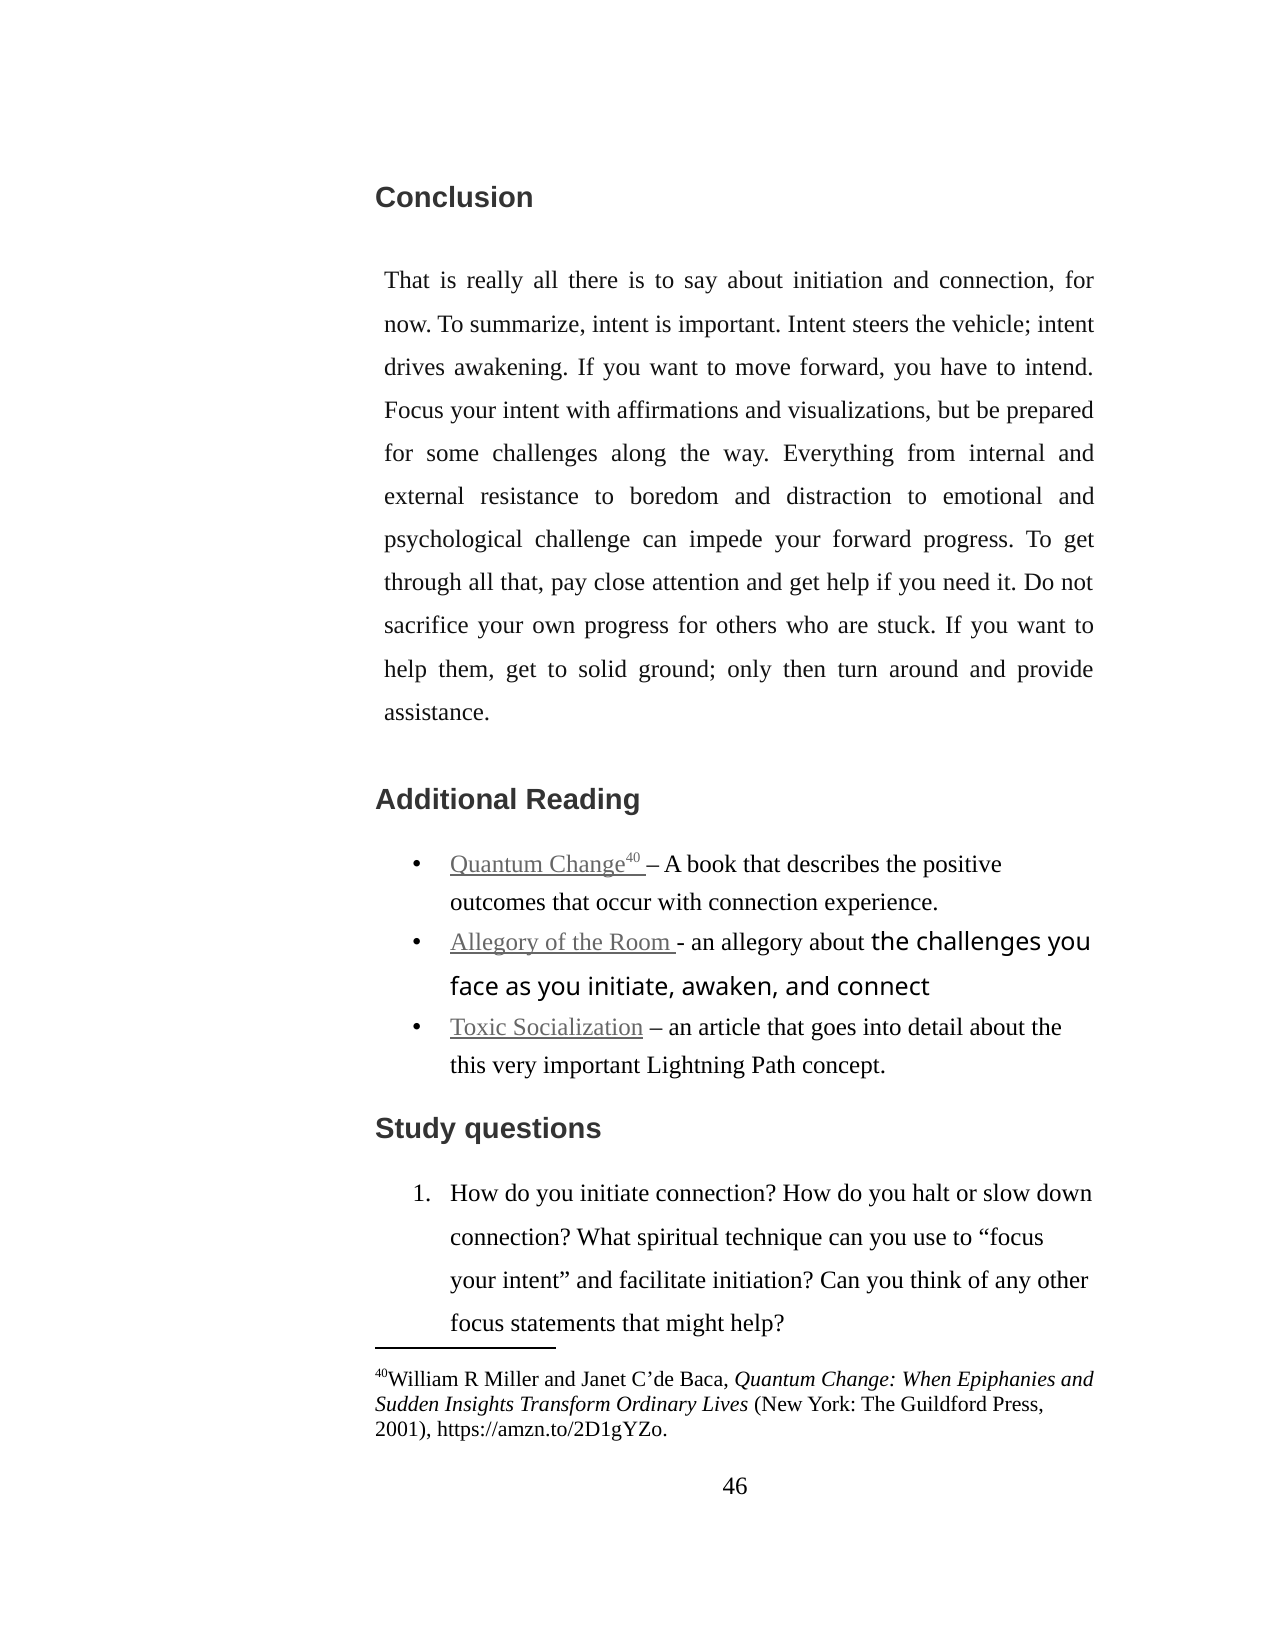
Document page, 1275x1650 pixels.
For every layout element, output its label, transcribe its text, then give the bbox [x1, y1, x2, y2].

subtitle Conclusion [375, 180, 1095, 213]
list How do you initiate connection? How do you halt or slow down connection? What spiritual technique can you use to “focus your intent” and facilitate initiation? Can you think of any other focus statements that might help? [412, 1178, 1095, 1337]
list Quantum Change – A book that describes the positive outcomes that occur with connection experience. [412, 849, 1095, 915]
text That is really all there is to say about initiation and connection, for now. To summarize, intent is important. Intent steers the vehicle; intent drives awakening. If you want to move forward, you have to intend. Focus your intent with affirmations and visualizations, but be prepared for some challenges along the way. Everything from internal and external resistance to boredom and distraction to emotional and psychological challenge can impede your forward progress. To get through all that, pay close attention and get help if you need it. Do not sacrifice your own progress for others who are stuck. If you want to help them, get to solid ground; only then turn around and provide assistance. [384, 266, 1095, 726]
list Toxic Socialization – an article that goes into detail about the this very important Lightning Path concept. [412, 1012, 1095, 1078]
subtitle Study questions [375, 1111, 1095, 1144]
list William R Miller and Janet C’de Baca, Quantum Change: When Epiphanies and Sudden Insights Transform Ordinary Lives (New York: The Guildford Press, 2001), https://amzn.to/2D1gYZo. [668, 1366, 1095, 1441]
subtitle Additional Reading [375, 782, 1095, 815]
list Allegory of the Room - an allegory about the challenges you face as you initiate, awaken, and connect [412, 924, 1095, 1002]
